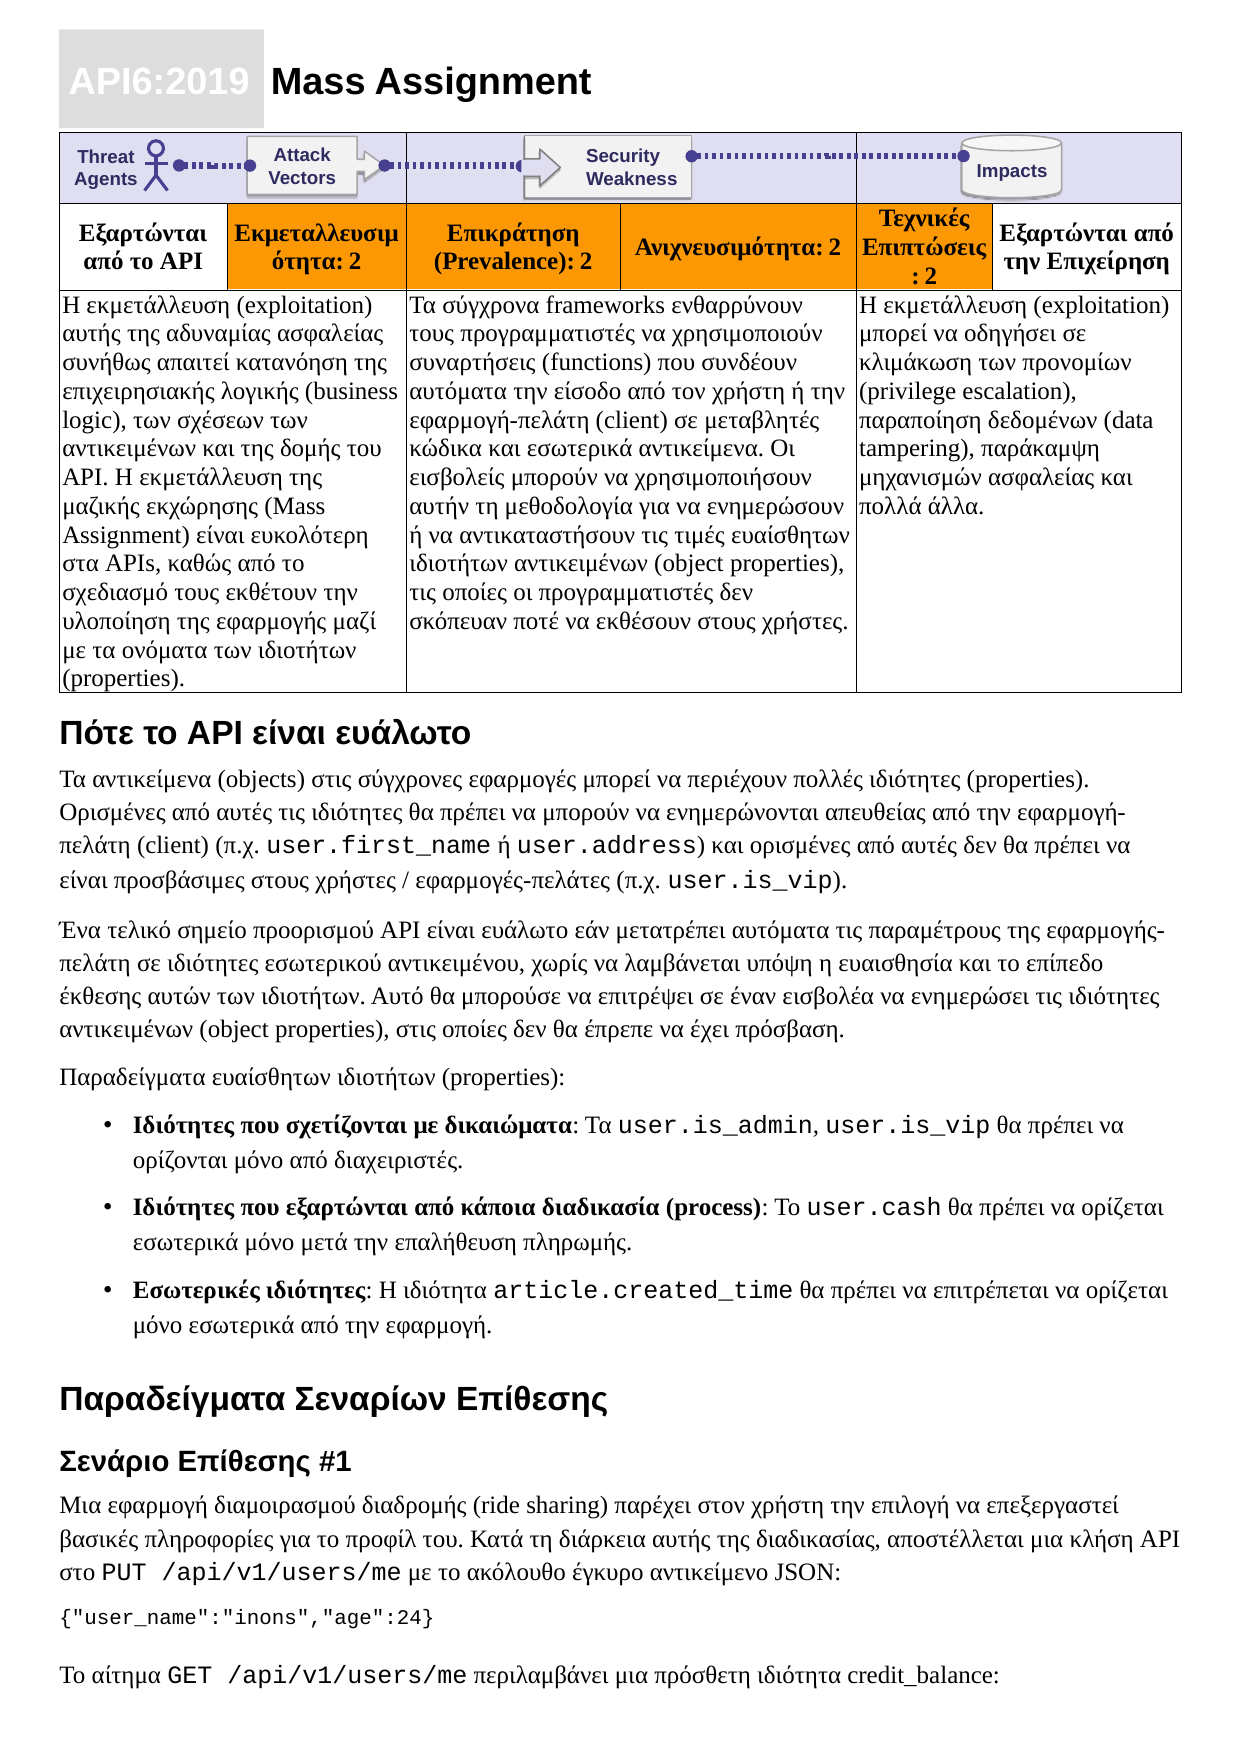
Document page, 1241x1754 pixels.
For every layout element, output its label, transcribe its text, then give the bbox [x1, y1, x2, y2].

text {"user_name":"inons","age":24} [59, 1607, 1181, 1630]
table_header [992, 133, 1181, 203]
table_cell Εκμεταλλευσιμότητα: 2 [228, 204, 406, 289]
subtitle Σενάριο Επίθεσης #1 [59, 1444, 1181, 1478]
text Ένα τελικό σημείο προορισμού API είναι ευάλωτο εάν μετατρέπει αυτόματα τις παραμέτρους της εφαρμογής-πελάτη σε ιδιότητες εσωτερικού αντικειμένου, χωρίς να λαμβάνεται υπόψη η ευαισθησία και το επίπεδο έκθεσης αυτών των ιδιοτήτων. Αυτό θα μπορούσε να επιτρέψει σε έναν εισβολέα να ενημερώσει τις ιδιότητες αντικειμένων (object properties), στις οποίες δεν θα έπρεπε να έχει πρόσβαση. [59, 915, 1181, 1043]
table_cell Τεχνικές Επιπτώσεις: 2 [857, 204, 992, 289]
subtitle Παραδείγματα Σεναρίων Επίθεσης [59, 1379, 1181, 1417]
table_header [227, 133, 406, 203]
list Εσωτερικές ιδιότητες: Η ιδιότητα article.created_time θα πρέπει να επιτρέπεται να ορίζεται μόνο εσωτερικά από την εφαρμογή. [103, 1275, 1181, 1339]
list Ιδιότητες που εξαρτώνται από κάποια διαδικασία (process): Το user.cash θα πρέπει να ορίζεται εσωτερικά μόνο μετά την επαλήθευση πληρωμής. [103, 1192, 1181, 1256]
table_cell Η εκμετάλλευση (exploitation) αυτής της αδυναμίας ασφαλείας συνήθως απαιτεί κατανόηση της επιχειρησιακής λογικής (business logic), των σχέσεων των αντικειμένων και της δομής του API. Η εκμετάλλευση της μαζικής εκχώρησης (Mass Assignment) είναι ευκολότερη στα APIs, καθώς από το σχεδιασμό τους εκθέτουν την υλοποίηση της εφαρμογής μαζί με τα ονόματα των ιδιοτήτων (properties). [60, 291, 406, 692]
table_header [407, 133, 620, 203]
table_cell Ανιχνευσιμότητα: 2 [621, 204, 856, 289]
table_header [620, 133, 856, 203]
table_cell Εξαρτώνται από το API [60, 204, 227, 289]
table_cell Τα σύγχρονα frameworks ενθαρρύνουν τους προγραμματιστές να χρησιμοποιούν συναρτήσεις (functions) που συνδέουν αυτόματα την είσοδο από τον χρήστη ή την εφαρμογή-πελάτη (client) σε μεταβλητές κώδικα και εσωτερικά αντικείμενα. Οι εισβολείς μπορούν να χρησιμοποιήσουν αυτήν τη μεθοδολογία για να ενημερώσουν ή να αντικαταστήσουν τις τιμές ευαίσθητων ιδιοτήτων αντικειμένων (object properties), τις οποίες οι προγραμματιστές δεν σκόπευαν ποτέ να εκθέσουν στους χρήστες. [407, 291, 856, 692]
text Το αίτημα GET /api/v1/users/me περιλαμβάνει μια πρόσθετη ιδιότητα credit_balance: [59, 1660, 1181, 1691]
table_header [857, 133, 992, 203]
text Μια εφαρμογή διαμοιρασμού διαδρομής (ride sharing) παρέχει στον χρήστη την επιλογή να επεξεργαστεί βασικές πληροφορίες για το προφίλ του. Κατά τη διάρκεια αυτής της διαδικασίας, αποστέλλεται μια κλήση API στο PUT /api/v1/users/me με το ακόλουθο έγκυρο αντικείμενο JSON: [59, 1491, 1181, 1587]
list Ιδιότητες που σχετίζονται με δικαιώματα: Τα user.is_admin, user.is_vip θα πρέπει να ορίζονται μόνο από διαχειριστές. [103, 1110, 1181, 1173]
text Παραδείγματα ευαίσθητων ιδιοτήτων (properties): [59, 1062, 1181, 1091]
table_cell Η εκμετάλλευση (exploitation) μπορεί να οδηγήσει σε κλιμάκωση των προνομίων (privilege escalation), παραποίηση δεδομένων (data tampering), παράκαμψη μηχανισμών ασφαλείας και πολλά άλλα. [857, 291, 1181, 692]
table_cell Εξαρτώνται από την Επιχείρηση [993, 204, 1181, 289]
table_cell Επικράτηση (Prevalence): 2 [407, 204, 620, 289]
text Τα αντικείμενα (objects) στις σύγχρονες εφαρμογές μπορεί να περιέχουν πολλές ιδιότητες (properties). Ορισμένες από αυτές τις ιδιότητες θα πρέπει να μπορούν να ενημερώνονται απευθείας από την εφαρμογή-πελάτη (client) (π.χ. user.first_name ή user.address) και ορισμένες από αυτές δεν θα πρέπει να είναι προσβάσιμες στους χρήστες / εφαρμογές-πελάτες (π.χ. user.is_vip). [59, 764, 1181, 896]
table_header [60, 133, 227, 203]
subtitle Πότε το API είναι ευάλωτο [59, 713, 1181, 752]
